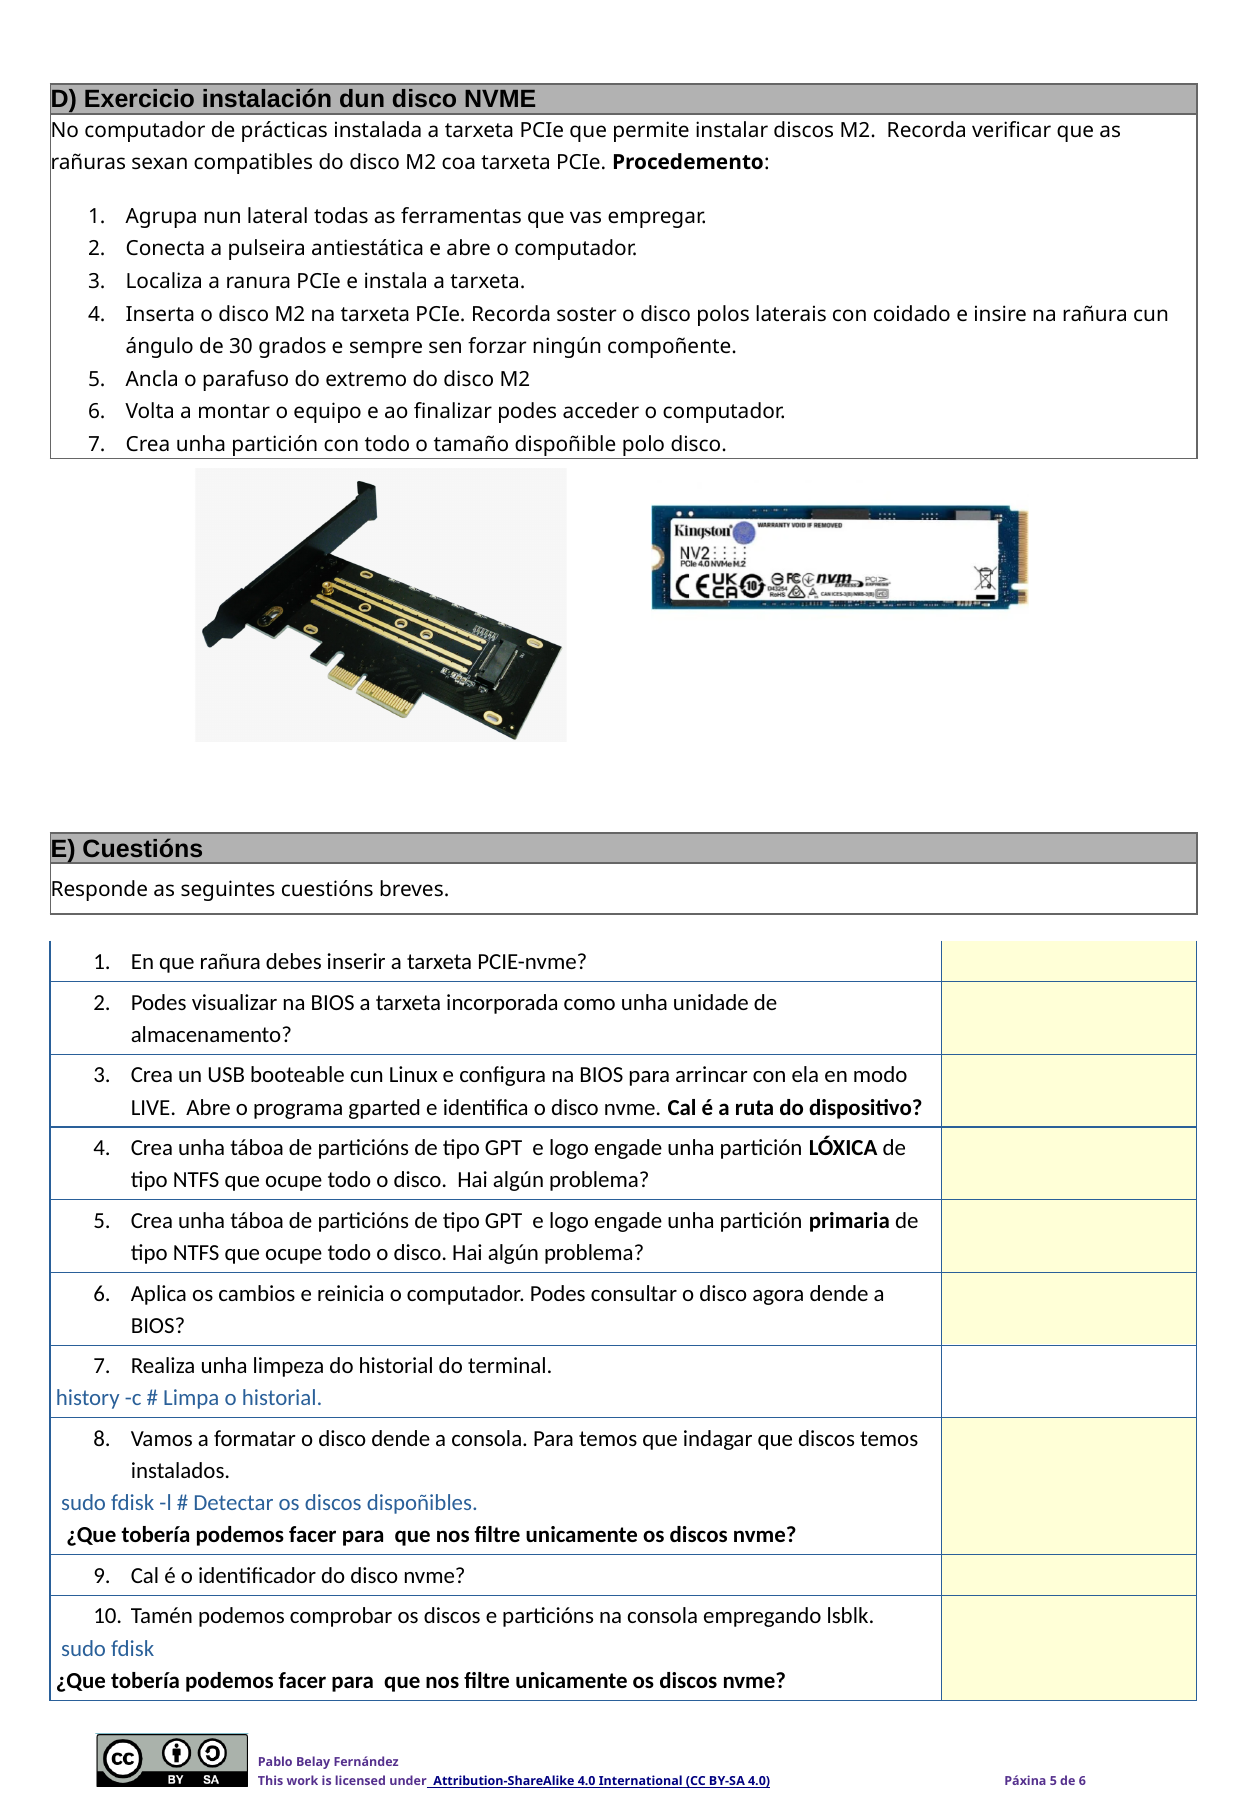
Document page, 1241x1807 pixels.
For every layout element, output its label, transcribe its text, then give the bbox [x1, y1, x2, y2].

table_cell [942, 1273, 1196, 1344]
table_cell Realiza unha limpeza do historial do terminal. history -c # Limpa o historial. [51, 1346, 941, 1417]
table_cell Tamén podemos comprobar os discos e particións na consola empregando lsblk. sudo fdisk ¿Que tobería podemos facer para que nos filtre unicamente os discos nvme? [51, 1596, 941, 1700]
table_cell Crea unha táboa de particións de tipo GPT e logo engade unha partición LÓXICA de tipo NTFS que ocupe todo o disco. Hai algún problema? [51, 1128, 941, 1199]
table_cell [942, 1418, 1196, 1554]
table_cell [942, 1596, 1196, 1700]
table_cell Responde as seguintes cuestións breves. [51, 864, 1196, 913]
table_cell Crea unha táboa de particións de tipo GPT e logo engade unha partición primaria de tipo NTFS que ocupe todo o disco. Hai algún problema? [51, 1200, 941, 1272]
table_cell [942, 1346, 1196, 1417]
table_cell [942, 982, 1196, 1054]
table_cell [942, 1555, 1196, 1595]
picture [633, 480, 1033, 624]
table_header En que rañura debes inserir a tarxeta PCIE-nvme? [51, 941, 941, 981]
picture [193, 468, 567, 742]
table_cell [942, 1128, 1196, 1199]
table_header [942, 941, 1196, 981]
table_cell No computador de prácticas instalada a tarxeta PCIe que permite instalar discos M2. Recorda verificar que as rañuras sexan compatibles do disco M2 coa tarxeta PCIe. Procedemento: Agrupa nun lateral todas as ferramentas que vas empregar. Conecta a pulseira antiestática e abre o computador. Localiza a ranura PCIe e instala a tarxeta. Inserta o disco M2 na tarxeta PCIe. Recorda soster o disco polos laterais con coidado e insire na rañura cun ángulo de 30 grados e sempre sen forzar ningún compoñente. Ancla o parafuso do extremo do disco M2 Volta a montar o equipo e ao finalizar podes acceder o computador. Crea unha partición con todo o tamaño dispoñible polo disco. [51, 115, 1196, 457]
table_header E) Cuestións [51, 834, 1196, 862]
picture [95, 1732, 249, 1789]
table_cell Vamos a formatar o disco dende a consola. Para temos que indagar que discos temos instalados. sudo fdisk -l # Detectar os discos dispoñibles. ¿Que tobería podemos facer para que nos filtre unicamente os discos nvme? [51, 1418, 941, 1554]
table_cell [942, 1055, 1196, 1126]
table_cell Cal é o identificador do disco nvme? [51, 1555, 941, 1595]
table_cell Aplica os cambios e reinicia o computador. Podes consultar o disco agora dende a BIOS? [51, 1273, 941, 1344]
table_cell Podes visualizar na BIOS a tarxeta incorporada como unha unidade de almacenamento? [51, 982, 941, 1054]
table_cell Crea un USB booteable cun Linux e configura na BIOS para arrincar con ela en modo LIVE. Abre o programa gparted e identifica o disco nvme. Cal é a ruta do dispositivo? [51, 1055, 941, 1126]
table_cell [942, 1200, 1196, 1272]
table_header D) Exercicio instalación dun disco NVME [51, 85, 1196, 113]
